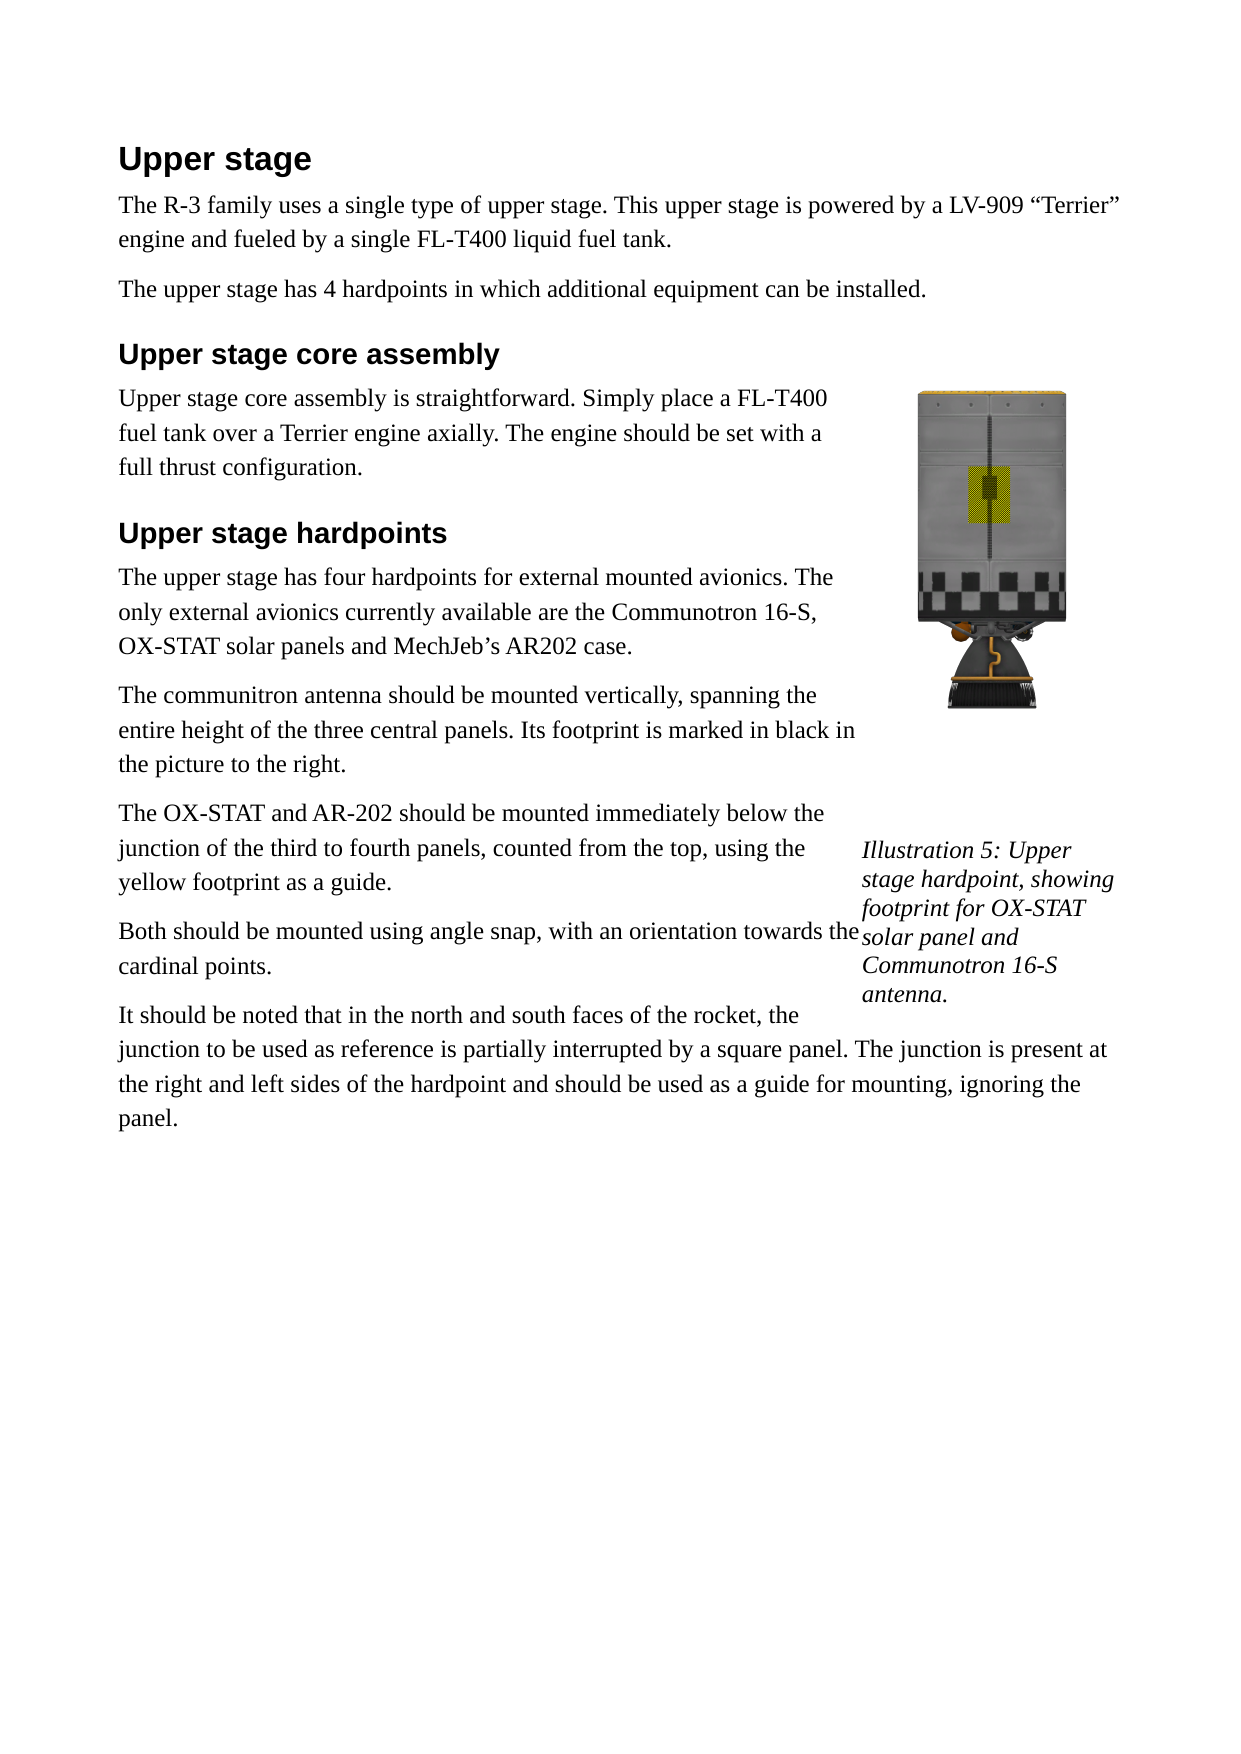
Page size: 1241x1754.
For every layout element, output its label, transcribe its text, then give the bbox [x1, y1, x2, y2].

text The OX-STAT and AR-202 should be mounted immediately below the junction of the third to fourth panels, counted from the top, using the yellow footprint as a guide. [118, 798, 862, 896]
text The upper stage has four hardpoints for external mounted avionics. The only external avionics currently available are the Communotron 16-S, OX-STAT solar panels and MechJeb’s AR202 case. [118, 562, 861, 660]
subtitle [862, 323, 1122, 335]
text Upper stage core assembly is straightforward. Simply place a FL-T400 fuel tank over a Terrier engine axially. The engine should be set with a full thrust configuration. [118, 383, 861, 481]
subtitle Upper stage core assembly [118, 337, 861, 371]
picture [861, 335, 1123, 767]
text Both should be mounted using angle snap, with an orientation towards the cardinal points. [118, 916, 862, 980]
text The upper stage has 4 hardpoints in which additional equipment can be installed. [118, 274, 1122, 302]
subtitle Upper stage hardpoints [118, 516, 861, 550]
text The communitron antenna should be mounted vertically, spanning the entire height of the three central panels. Its footprint is marked in black in the picture to the right. [118, 680, 862, 778]
text It should be noted that in the north and south faces of the rocket, the junction to be used as reference is partially interrupted by a square panel. The junction is present at the right and left sides of the hardpoint and should be used as a guide for mounting, ignoring the panel. [118, 1000, 1122, 1132]
subtitle Upper stage [118, 139, 1122, 178]
text Illustration 5: Upper stage hardpoint, showing footprint for OX-STAT solar panel and Communotron 16-S antenna. [862, 767, 1122, 1008]
text The R-3 family uses a single type of upper stage. This upper stage is powered by a LV-909 “Terrier” engine and fueled by a single FL-T400 liquid fuel tank. [118, 190, 1122, 253]
